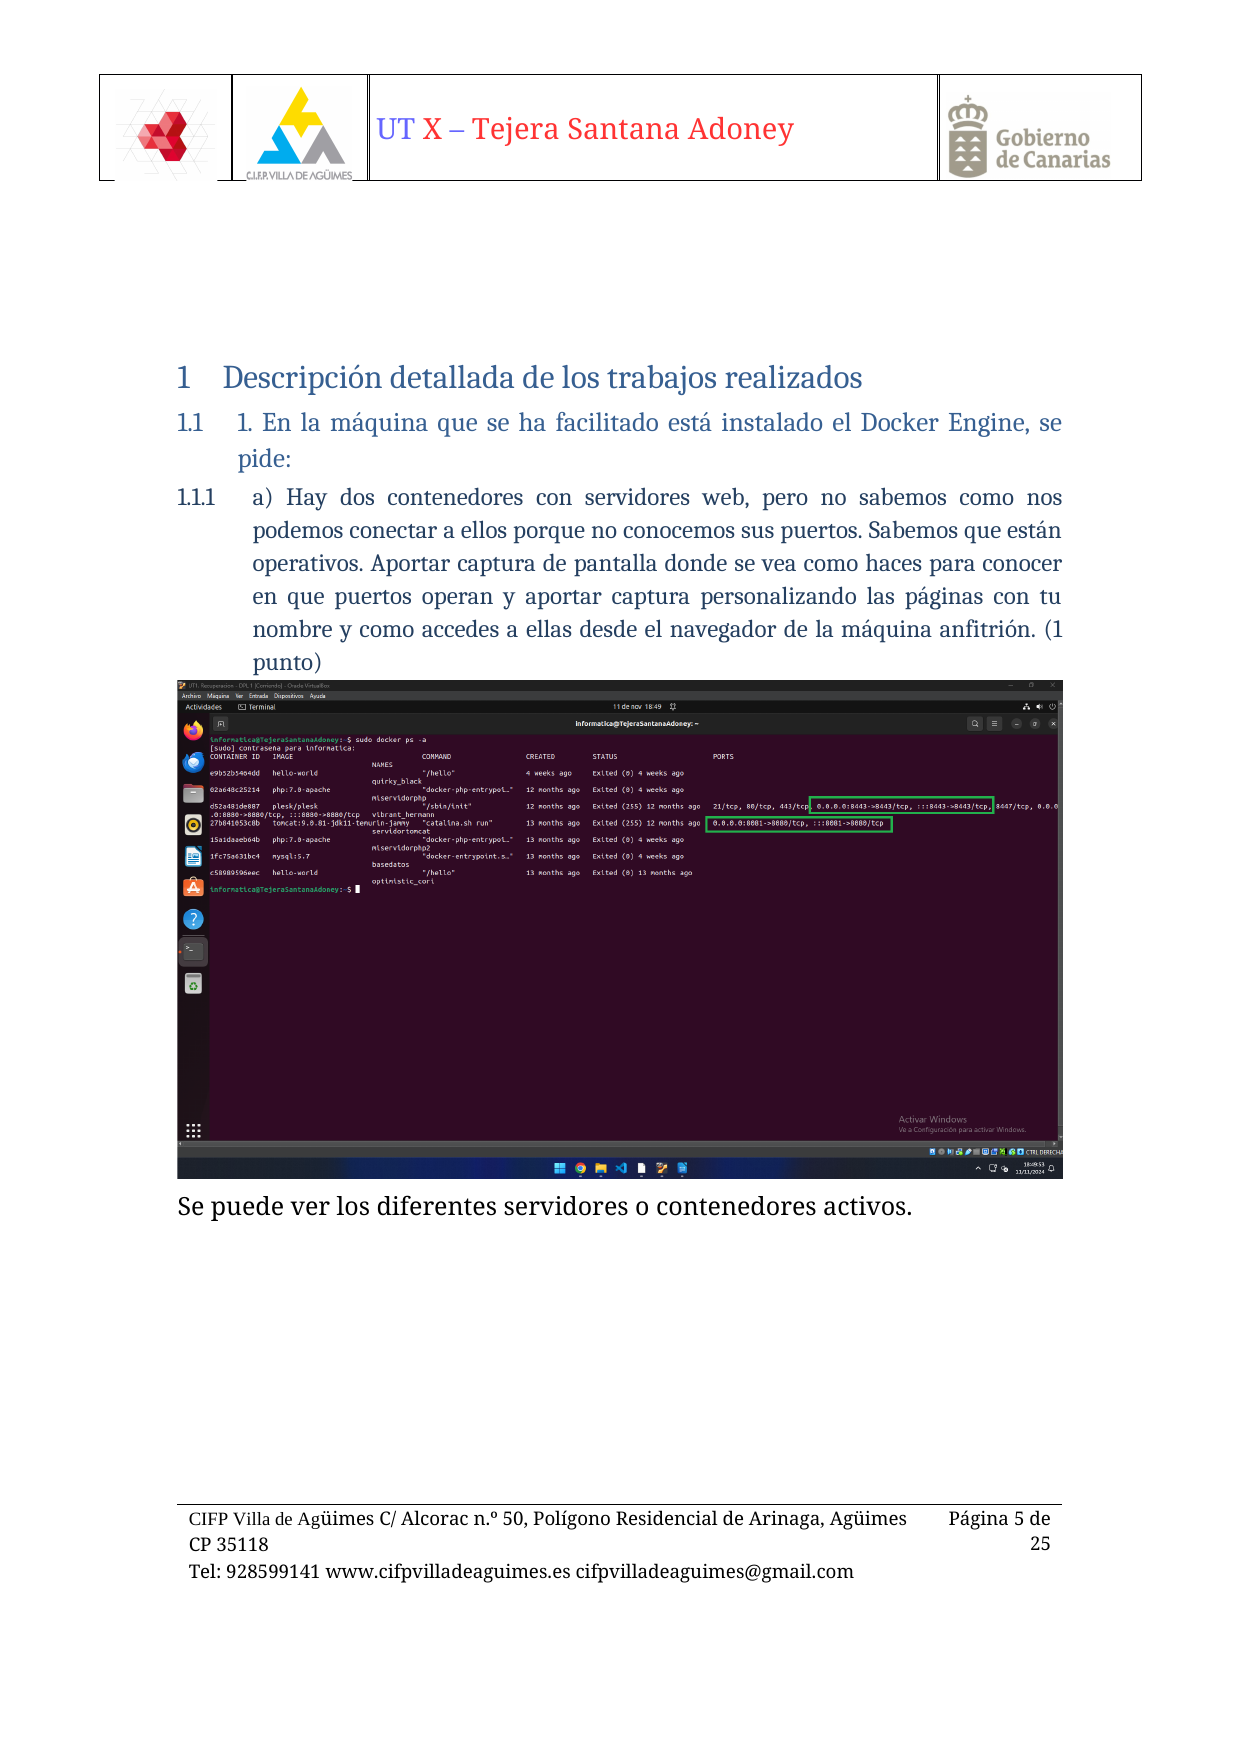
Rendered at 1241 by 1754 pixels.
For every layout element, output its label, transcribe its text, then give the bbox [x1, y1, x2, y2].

picture [177, 680, 1063, 1179]
subtitle Descripción detallada de los trabajos realizados [177, 359, 1063, 397]
picture [945, 92, 1112, 179]
picture [246, 86, 353, 181]
text Se puede ver los diferentes servidores o contenedores activos. [177, 1179, 1063, 1222]
picture [114, 89, 218, 181]
subtitle 1. En la máquina que se ha facilitado está instalado el Docker Engine, se pide: [177, 407, 1063, 474]
table_header [940, 75, 1141, 180]
table_header UT X – Tejera Santana Adoney [370, 75, 937, 180]
subtitle a) Hay dos contenedores con servidores web, pero no sabemos como nos podemos conectar a ellos porque no conocemos sus puertos. Sabemos que están operativos. Aportar captura de pantalla donde se vea como haces para conocer en que puertos operan y aportar captura personalizando las páginas con tu nombre y como accedes a ellas desde el navegador de la máquina anfitrión. (1 punto) [177, 483, 1063, 677]
table_header [233, 75, 367, 180]
table_header [100, 75, 231, 180]
